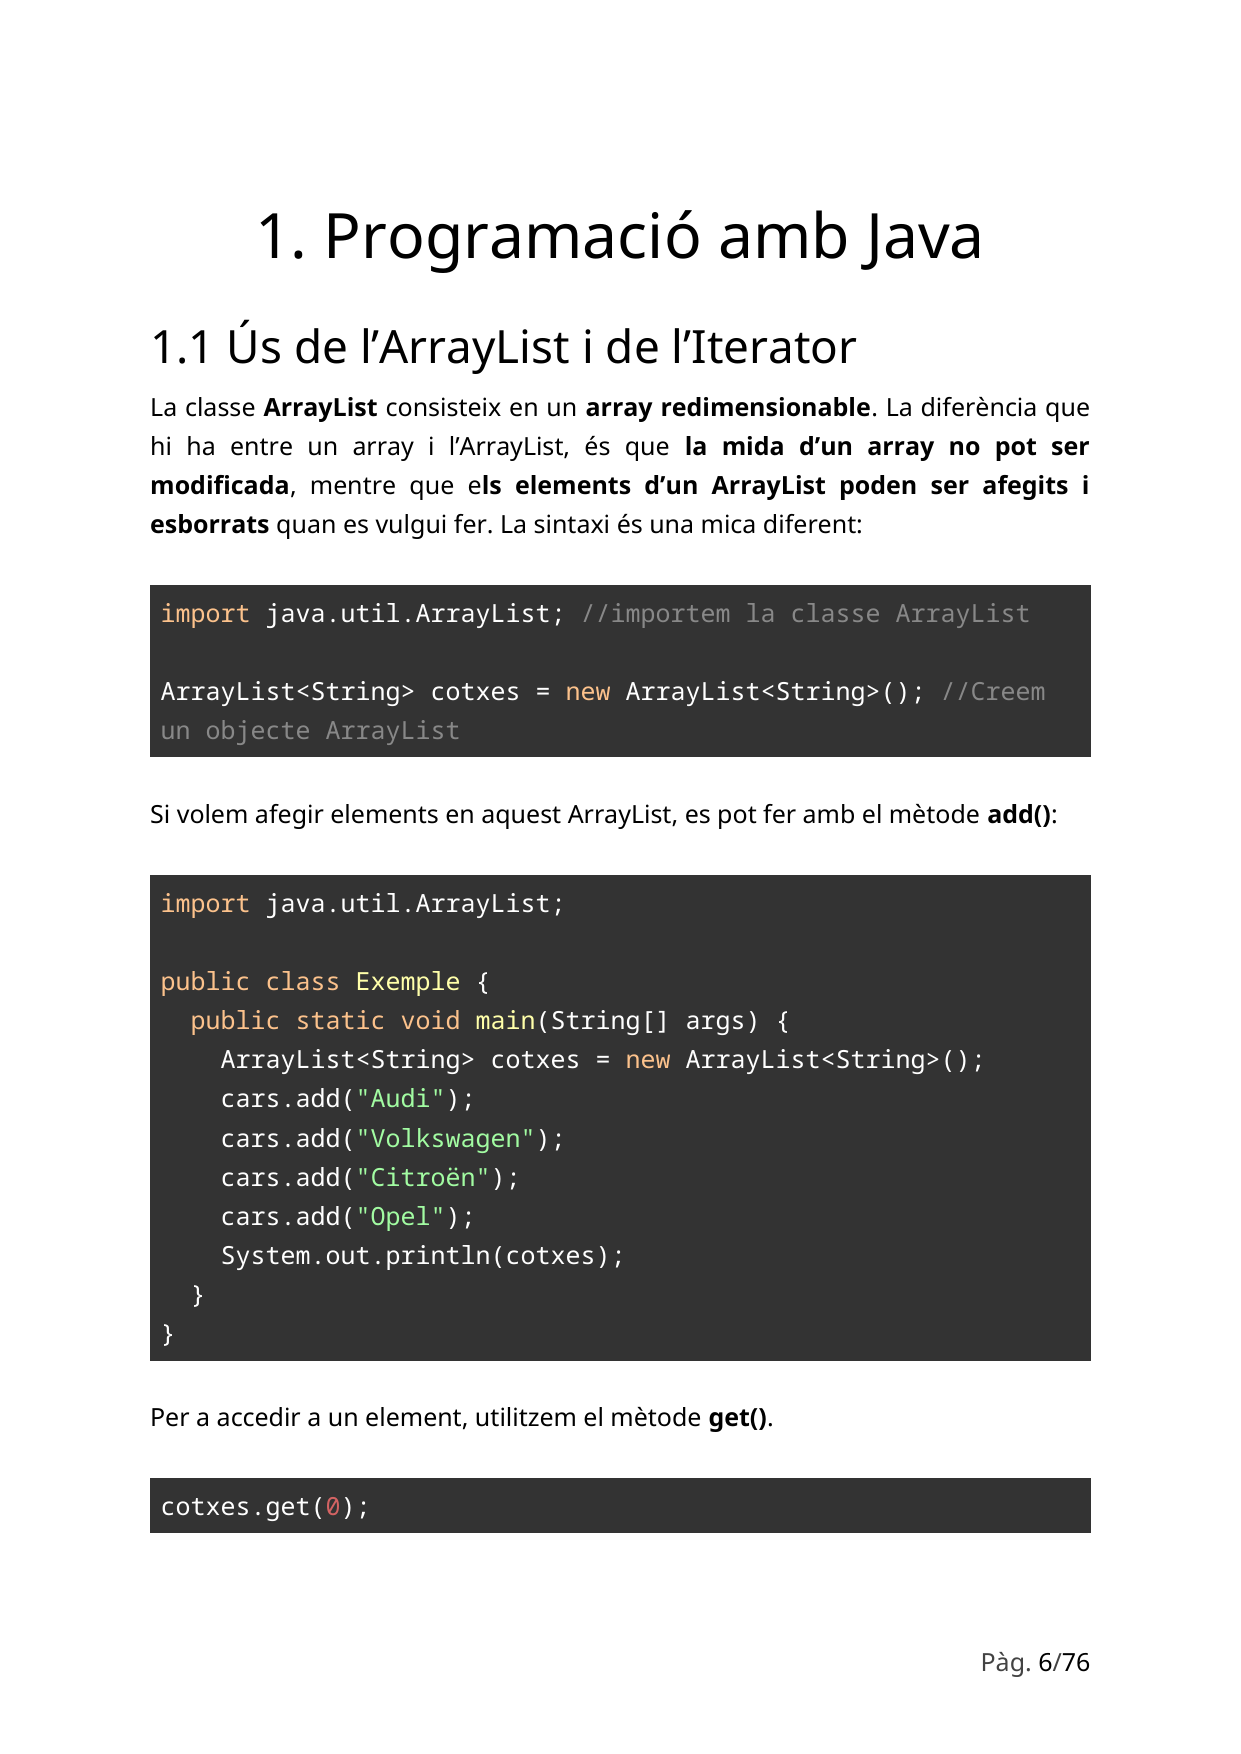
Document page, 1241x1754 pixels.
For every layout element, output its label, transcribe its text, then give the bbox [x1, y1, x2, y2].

text Si volem afegir elements en aquest ArrayList, es pot fer amb el mètode add(): [150, 797, 1090, 831]
table_header cotxes.get(0); [150, 1478, 1091, 1533]
text La classe ArrayList consisteix en un array redimensionable. La diferència que hi ha entre un array i l’ArrayList, és que la mida d’un array no pot ser modificada, mentre que els elements d’un ArrayList poden ser afegits i esborrats quan es vulgui fer. La sintaxi és una mica diferent: [150, 389, 1090, 541]
table_header import java.util.ArrayList; public class Exemple { public static void main(String[] args) { ArrayList<String> cotxes = new ArrayList<String>(); cars.add("Audi"); cars.add("Volkswagen"); cars.add("Citroën"); cars.add("Opel"); System.out.println(cotxes); } } [150, 875, 1091, 1361]
subtitle 1. Programació amb Java [150, 192, 1090, 277]
table_header import java.util.ArrayList; //importem la classe ArrayList ArrayList<String> cotxes = new ArrayList<String>(); //Creem un objecte ArrayList [150, 585, 1091, 757]
text Per a accedir a un element, utilitzem el mètode get(). [150, 1400, 1090, 1434]
subtitle 1.1 Ús de l’ArrayList i de l’Iterator [150, 314, 1090, 377]
